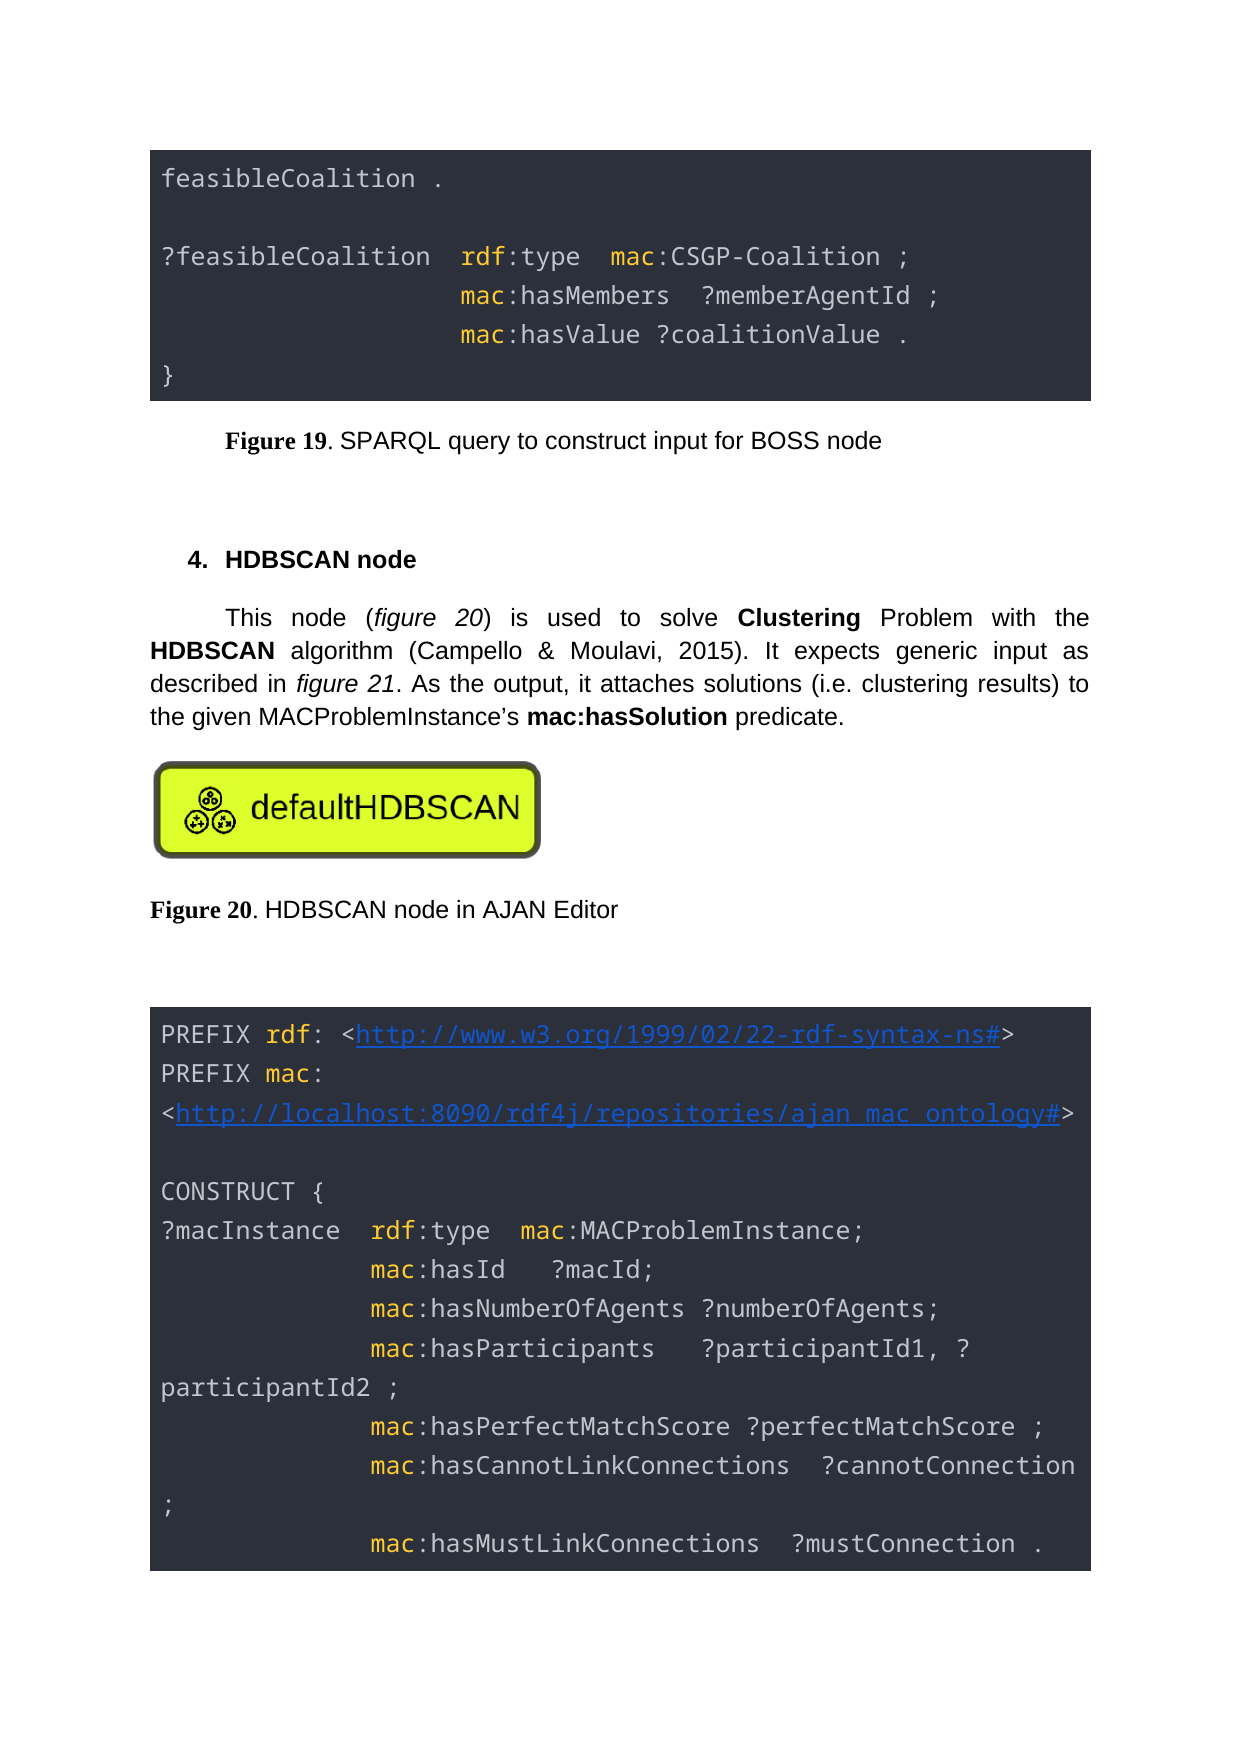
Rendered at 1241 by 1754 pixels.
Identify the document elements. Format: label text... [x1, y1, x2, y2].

text This node (figure 20) is used to solve Clustering Problem with the HDBSCAN algorithm (Campello & Moulavi, 2015). It expects generic input as described in figure 21. As the output, it attaches solutions (i.e. clustering results) to the given MACProblemInstance’s mac:hasSolution predicate. [150, 603, 1090, 731]
list HDBSCAN node [187, 545, 1090, 573]
table_header PREFIX rdf: <http://www.w3.org/1999/02/22-rdf-syntax-ns#> PREFIX mac: <http://localhost:8090/rdf4j/repositories/ajan_mac_ontology#> CONSTRUCT { ?macInstance rdf:type mac:MACProblemInstance; mac:hasId ?macId; mac:hasNumberOfAgents ?numberOfAgents; mac:hasParticipants ?participantId1, ?participantId2 ; mac:hasPerfectMatchScore ?perfectMatchScore ; mac:hasCannotLinkConnections ?cannotConnection ; mac:hasMustLinkConnections ?mustConnection . [150, 1007, 1091, 1571]
text Figure 20. HDBSCAN node in AJAN Editor [150, 895, 1090, 924]
table_header feasibleCoalition . ?feasibleCoalition rdf:type mac:CSGP-Coalition ; mac:hasMembers ?memberAgentId ; mac:hasValue ?coalitionValue . } [150, 150, 1091, 401]
text Figure 19. SPARQL query to construct input for BOSS node [225, 426, 1090, 454]
picture [150, 760, 547, 864]
